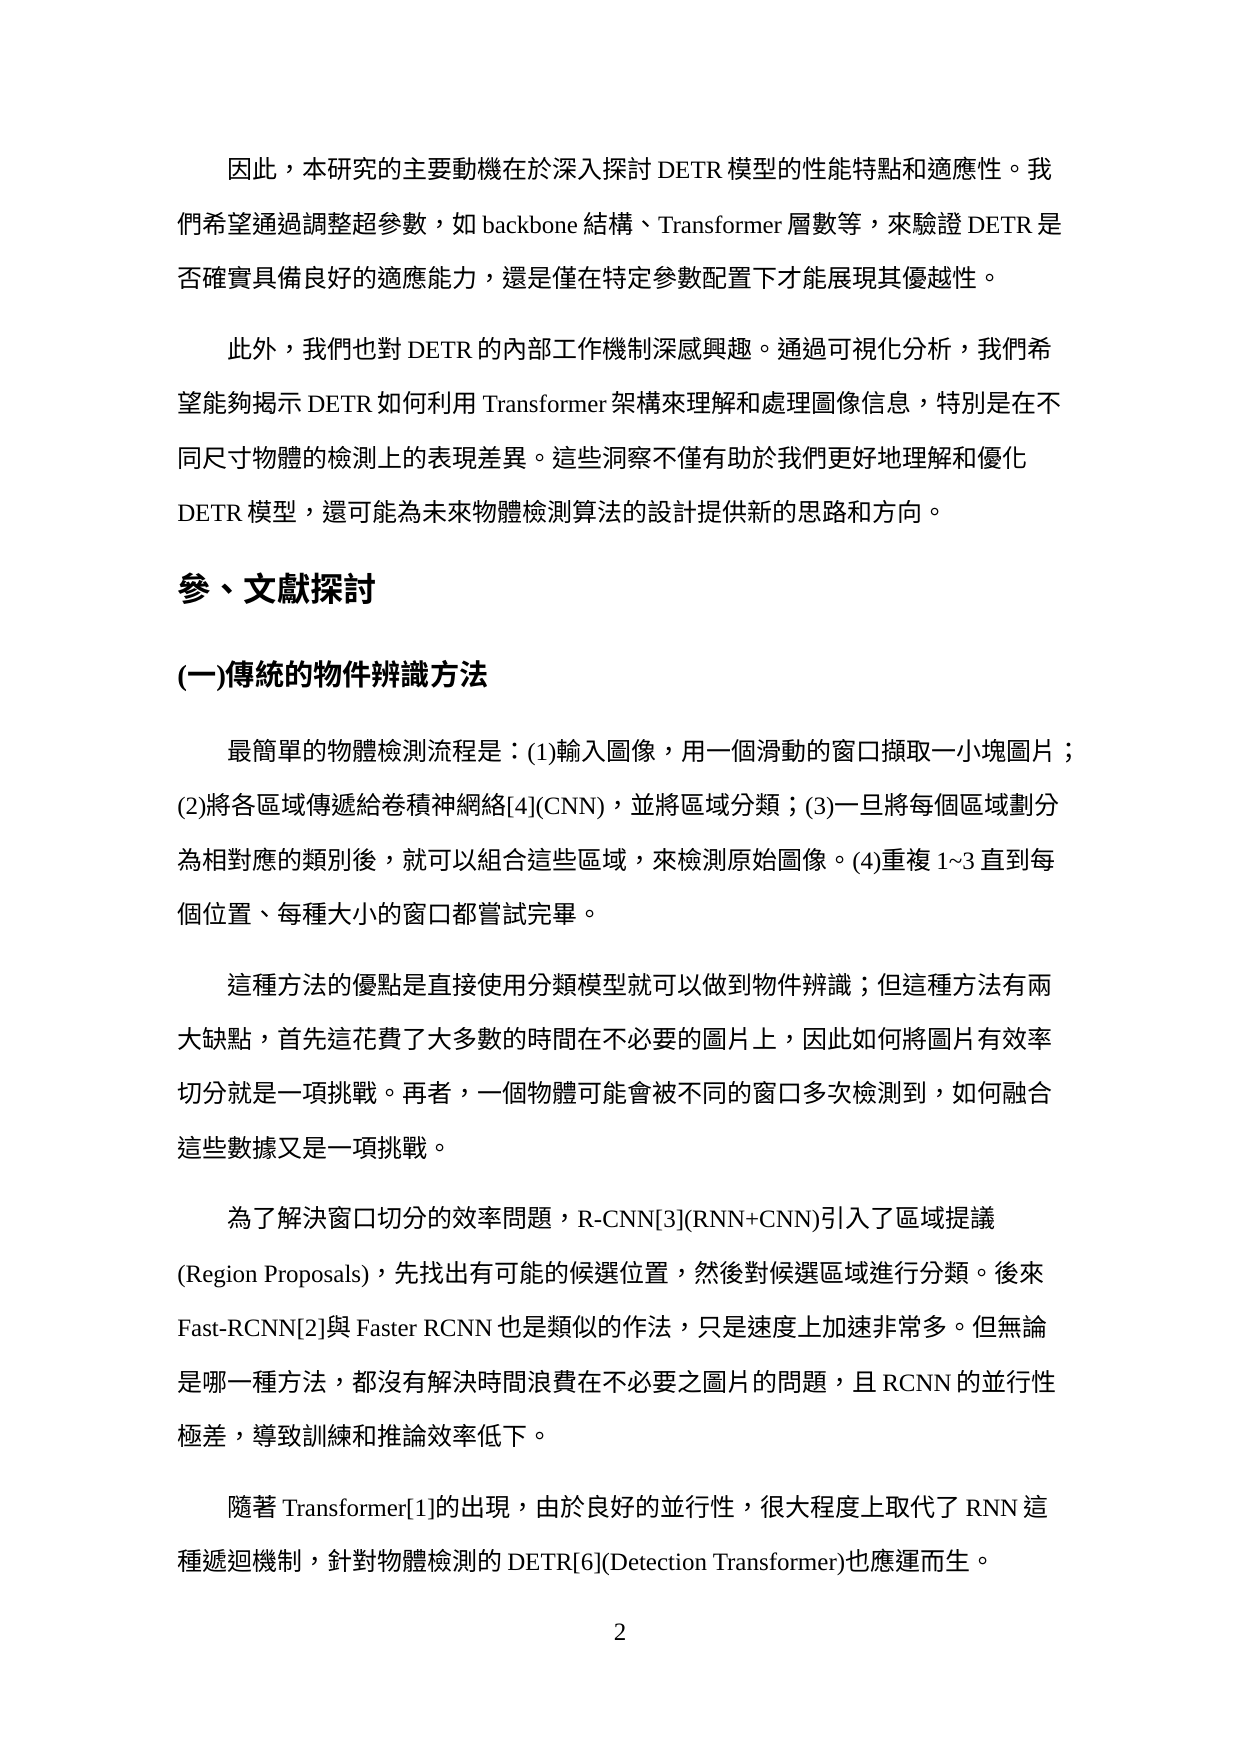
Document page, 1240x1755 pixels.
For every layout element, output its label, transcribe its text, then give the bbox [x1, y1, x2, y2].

text 為了解決窗口切分的效率問題，R-CNN[3](RNN+CNN)引入了區域提議(Region Proposals)，先找出有可能的候選位置，然後對候選區域進行分類。後來Fast-RCNN[2]與Faster RCNN也是類似的作法，只是速度上加速非常多。但無論是哪一種方法，都沒有解決時間浪費在不必要之圖片的問題，且RCNN的並行性極差，導致訓練和推論效率低下。 [177, 1199, 1062, 1453]
subtitle 文獻探討 [177, 563, 1062, 611]
text 這種方法的優點是直接使用分類模型就可以做到物件辨識；但這種方法有兩大缺點，首先這花費了大多數的時間在不必要的圖片上，因此如何將圖片有效率切分就是一項挑戰。再者，一個物體可能會被不同的窗口多次檢測到，如何融合這些數據又是一項挑戰。 [177, 965, 1062, 1164]
text 隨著Transformer[1]的出現，由於良好的並行性，很大程度上取代了RNN這種遞迴機制，針對物體檢測的DETR[6](Detection Transformer)也應運而生。 [177, 1487, 1062, 1578]
text 此外，我們也對DETR的內部工作機制深感興趣。通過可視化分析，我們希望能夠揭示DETR如何利用Transformer架構來理解和處理圖像信息，特別是在不同尺寸物體的檢測上的表現差異。這些洞察不僅有助於我們更好地理解和優化DETR模型，還可能為未來物體檢測算法的設計提供新的思路和方向。 [177, 329, 1062, 529]
text 最簡單的物體檢測流程是：(1)輸入圖像，用一個滑動的窗口擷取一小塊圖片；(2)將各區域傳遞給卷積神網絡[4](CNN)，並將區域分類；(3)一旦將每個區域劃分為相對應的類別後，就可以組合這些區域，來檢測原始圖像。(4)重複1~3直到每個位置、每種大小的窗口都嘗試完畢。 [177, 731, 1062, 931]
text 因此，本研究的主要動機在於深入探討DETR模型的性能特點和適應性。我們希望通過調整超參數，如backbone結構、Transformer層數等，來驗證DETR是否確實具備良好的適應能力，還是僅在特定參數配置下才能展現其優越性。 [177, 150, 1062, 295]
subtitle 傳統的物件辨識方法 [177, 652, 1062, 694]
